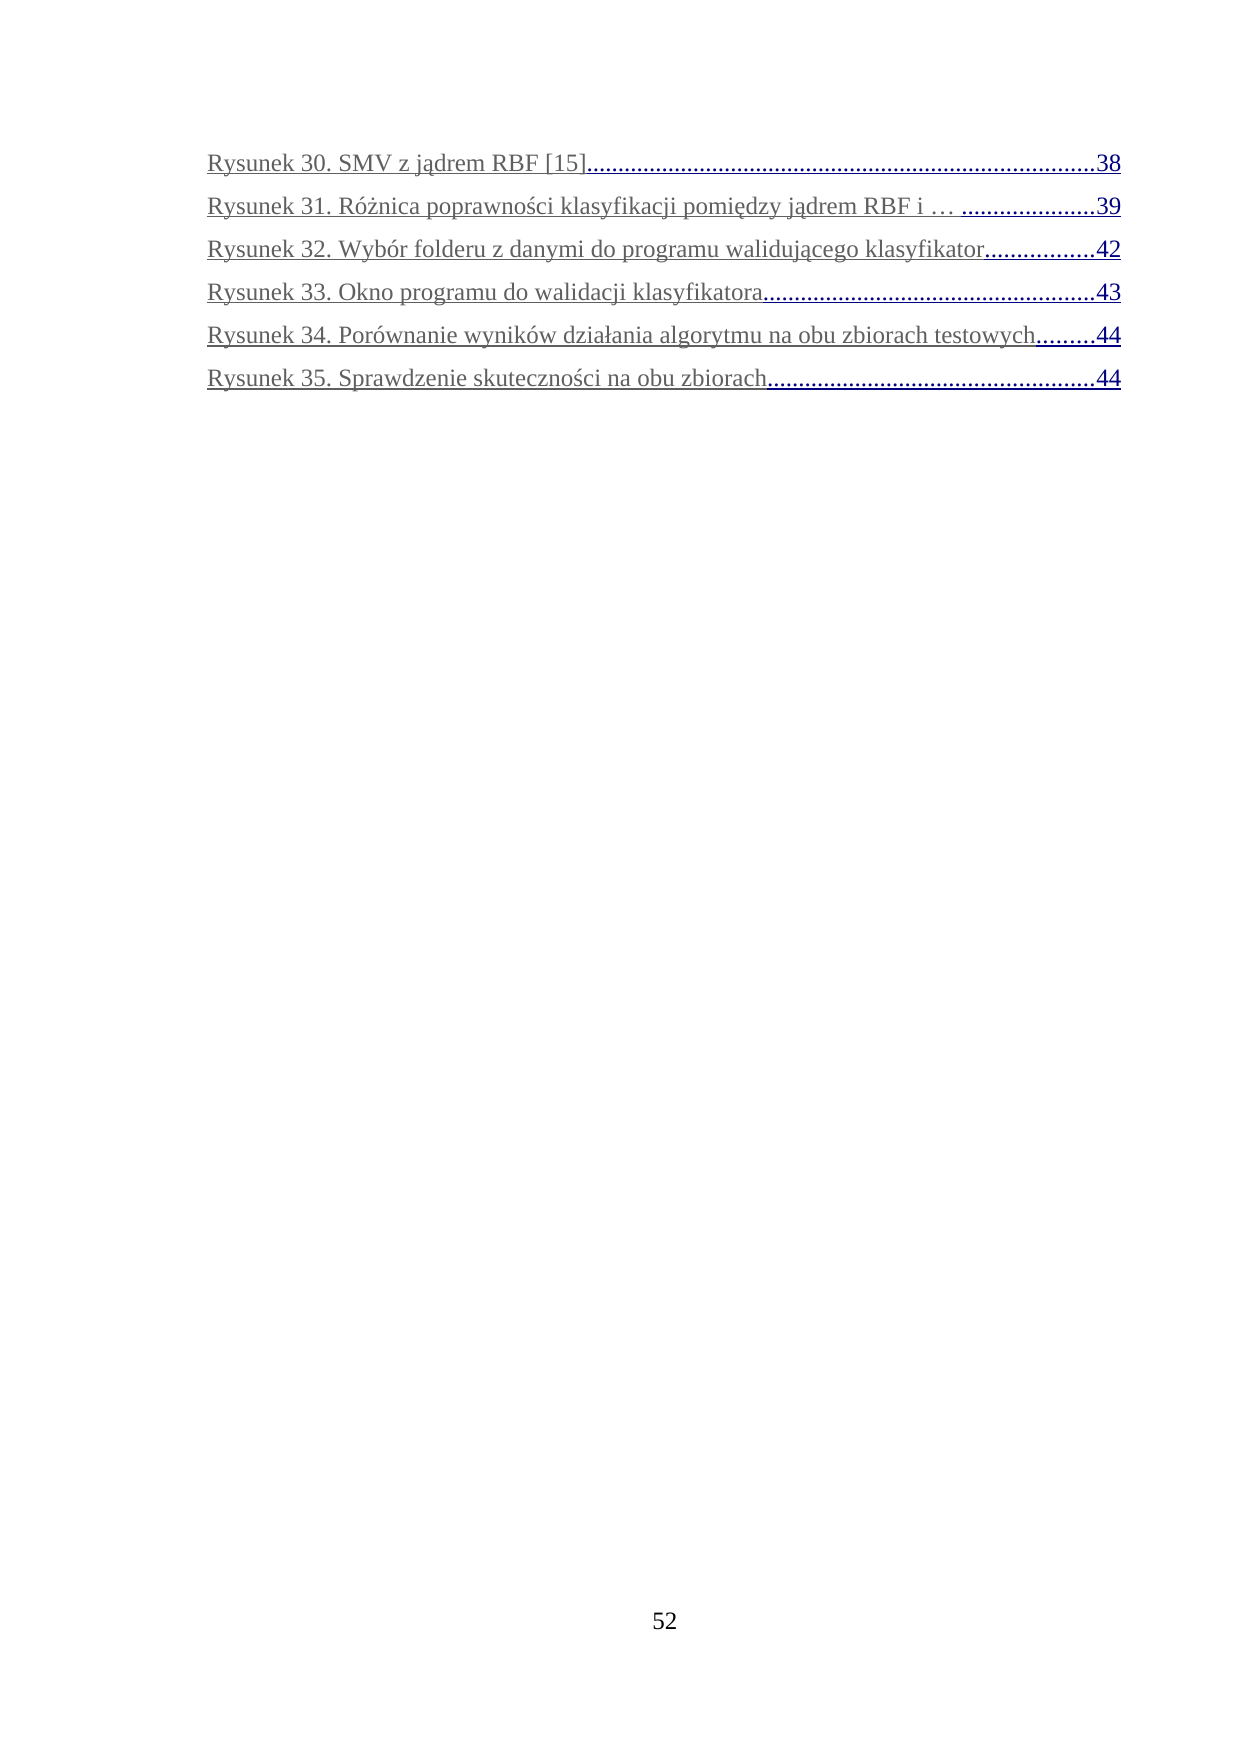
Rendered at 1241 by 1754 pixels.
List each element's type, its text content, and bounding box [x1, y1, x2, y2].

text Rysunek 33. Okno programu do walidacji klasyfikatora 43 [207, 277, 1122, 306]
text Rysunek 31. Różnica poprawności klasyfikacji pomiędzy jądrem RBF i … 39 [207, 191, 1122, 219]
text Rysunek 34. Porównanie wyników działania algorytmu na obu zbiorach testowych 44 [207, 320, 1122, 349]
text Rysunek 35. Sprawdzenie skuteczności na obu zbiorach 44 [207, 363, 1122, 392]
text Rysunek 32. Wybór folderu z danymi do programu walidującego klasyfikator 42 [207, 234, 1122, 263]
text Rysunek 30. SMV z jądrem RBF [15] 38 [207, 148, 1122, 176]
